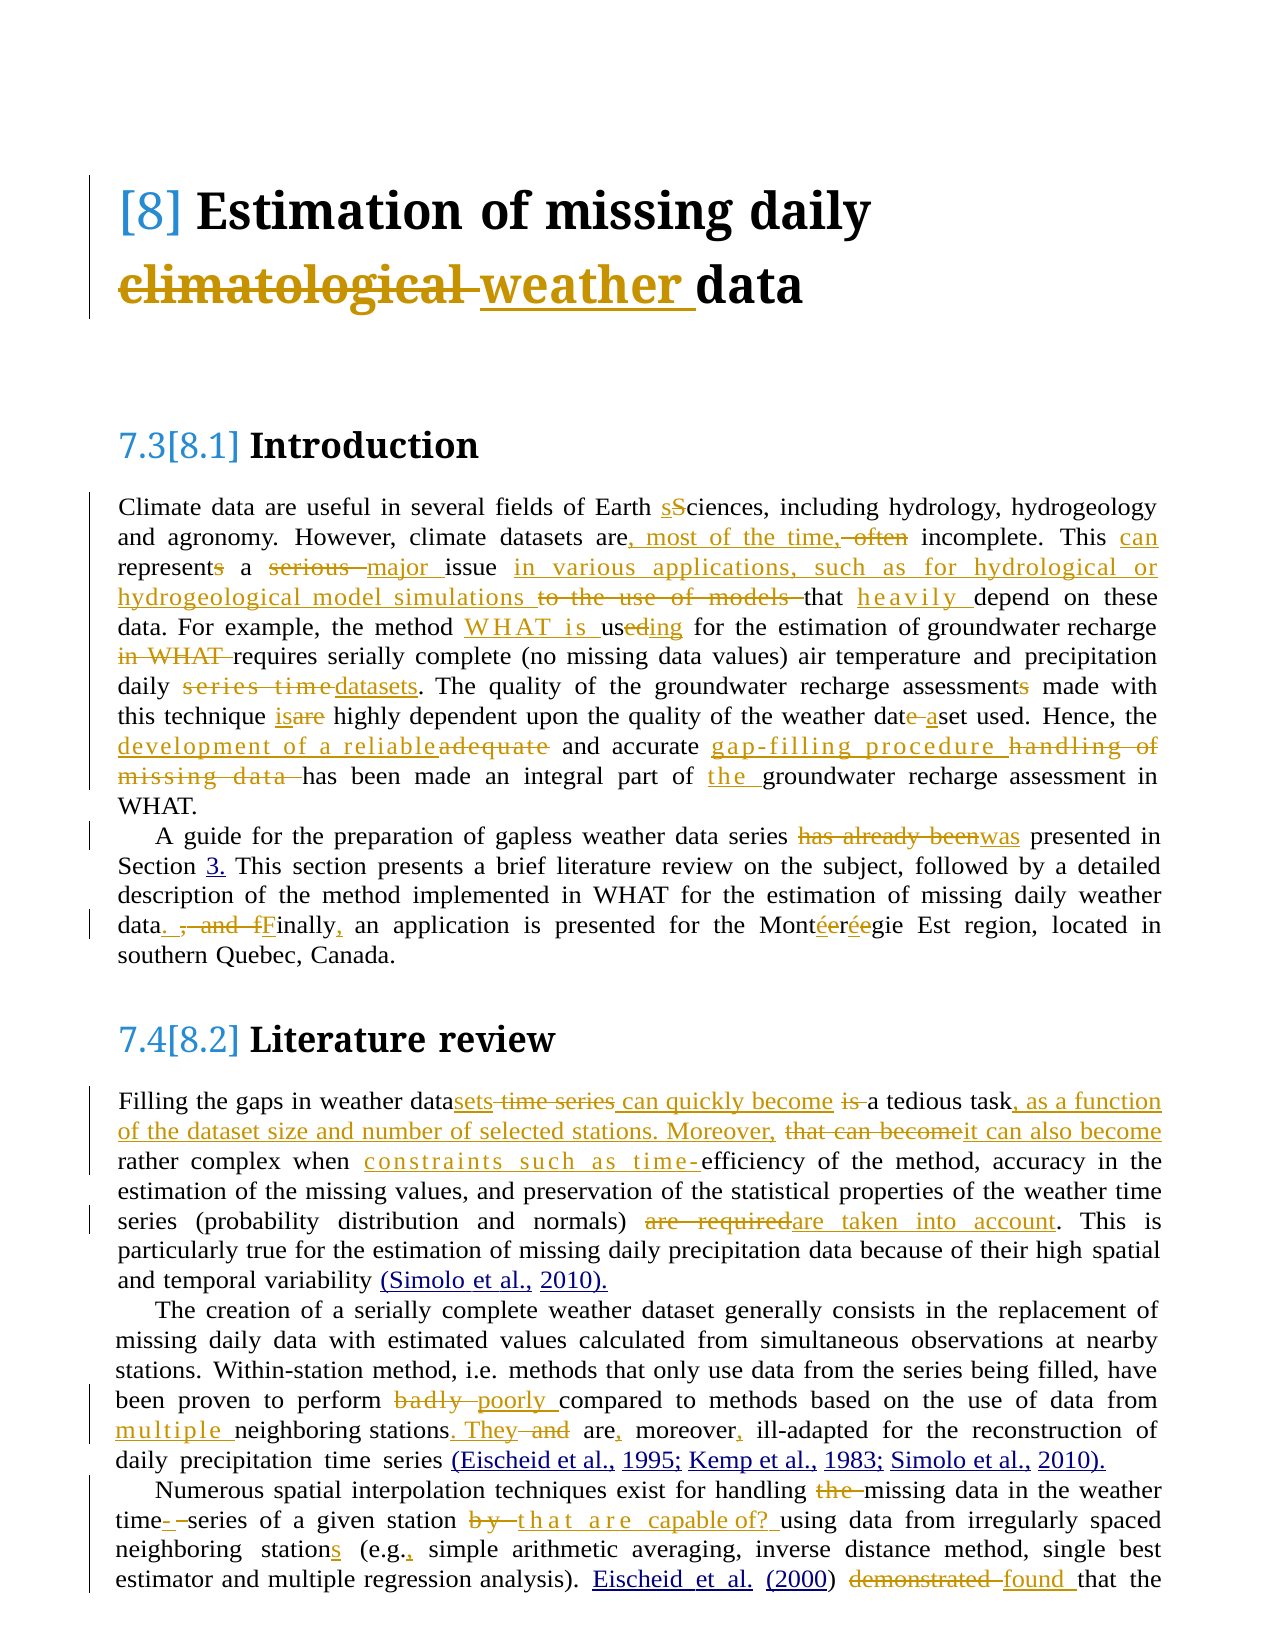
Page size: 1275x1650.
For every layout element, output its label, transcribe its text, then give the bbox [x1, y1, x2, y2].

subtitle Introduction [118, 420, 1173, 468]
text A guide for the preparation of gapless weather data series was presented in Section 3. This section presents a brief literature review on the subject, followed by a detailed description of the method implemented in WHAT for the estimation of missing daily weather data. Finally, an application is presented for the Montérégie Est region, located in southern Quebec, Canada. [117, 821, 1162, 969]
text Numerous spatial interpolation techniques exist for handling missing data in the weather time-series of a given station that are capable of? using data from irregularly spaced neighboring stations (e.g., simple arithmetic averaging, inverse distance method, single best estimator and multiple regression analysis). Eischeid et al. (2000) found that the multi-linear regression (MLR) method (DeGaetano et al., 1995) usually outperformed six commonly used techniques while testing the creation of serially complete daily temperature and precipitation datasets in the U.S.. Similarly, Xia et al. (1999) also found that the MLR method was consistently the most accurate out of the six classical methods tested to estimate missing daily weather data in Bavaria, Germany. One of the advantage that the MLR approach has over many classical methods is that it can account for local effects, such as topography, land cover, land use and surface water. [115, 1475, 1162, 1593]
text The creation of a serially complete weather dataset generally consists in the replacement of missing daily data with estimated values calculated from simultaneous observations at nearby stations. Within-station method, i.e. methods that only use data from the series being filled, have been proven to perform poorly compared to methods based on the use of data from multiple neighboring stations. They are, moreover, ill-adapted for the reconstruction of daily precipitation time series (Eischeid et al., 1995; Kemp et al., 1983; Simolo et al., 2010). [115, 1295, 1158, 1474]
text Filling the gaps in weather datasets can quickly become a tedious task, as a function of the dataset size and number of selected stations. Moreover, it can also become rather complex when constraints such as time-efficiency of the method, accuracy in the estimation of the missing values, and preservation of the statistical properties of the weather time series (probability distribution and normals) are taken into account. This is particularly true for the estimation of missing daily precipitation data because of their high spatial and temporal variability (Simolo et al., 2010). [117, 1086, 1162, 1294]
subtitle Literature review [118, 1014, 1173, 1062]
text Climate data are useful in several fields of Earth sciences, including hydrology, hydrogeology and agronomy. However, climate datasets are, most of the time, incomplete. This can represent a major issue in various applications, such as for hydrological or hydrogeological model simulations that heavily depend on these data. For example, the method WHAT is using for the estimation of groundwater recharge requires serially complete (no missing data values) air temperature and precipitation daily datasets. The quality of the groundwater recharge assessment made with this technique is highly dependent upon the quality of the weather dataset used. Hence, the development of a reliable and accurate gap-filling procedure has been made an integral part of the groundwater recharge assessment in WHAT. [117, 492, 1158, 820]
subtitle Estimation of missing daily weather data [118, 175, 889, 319]
